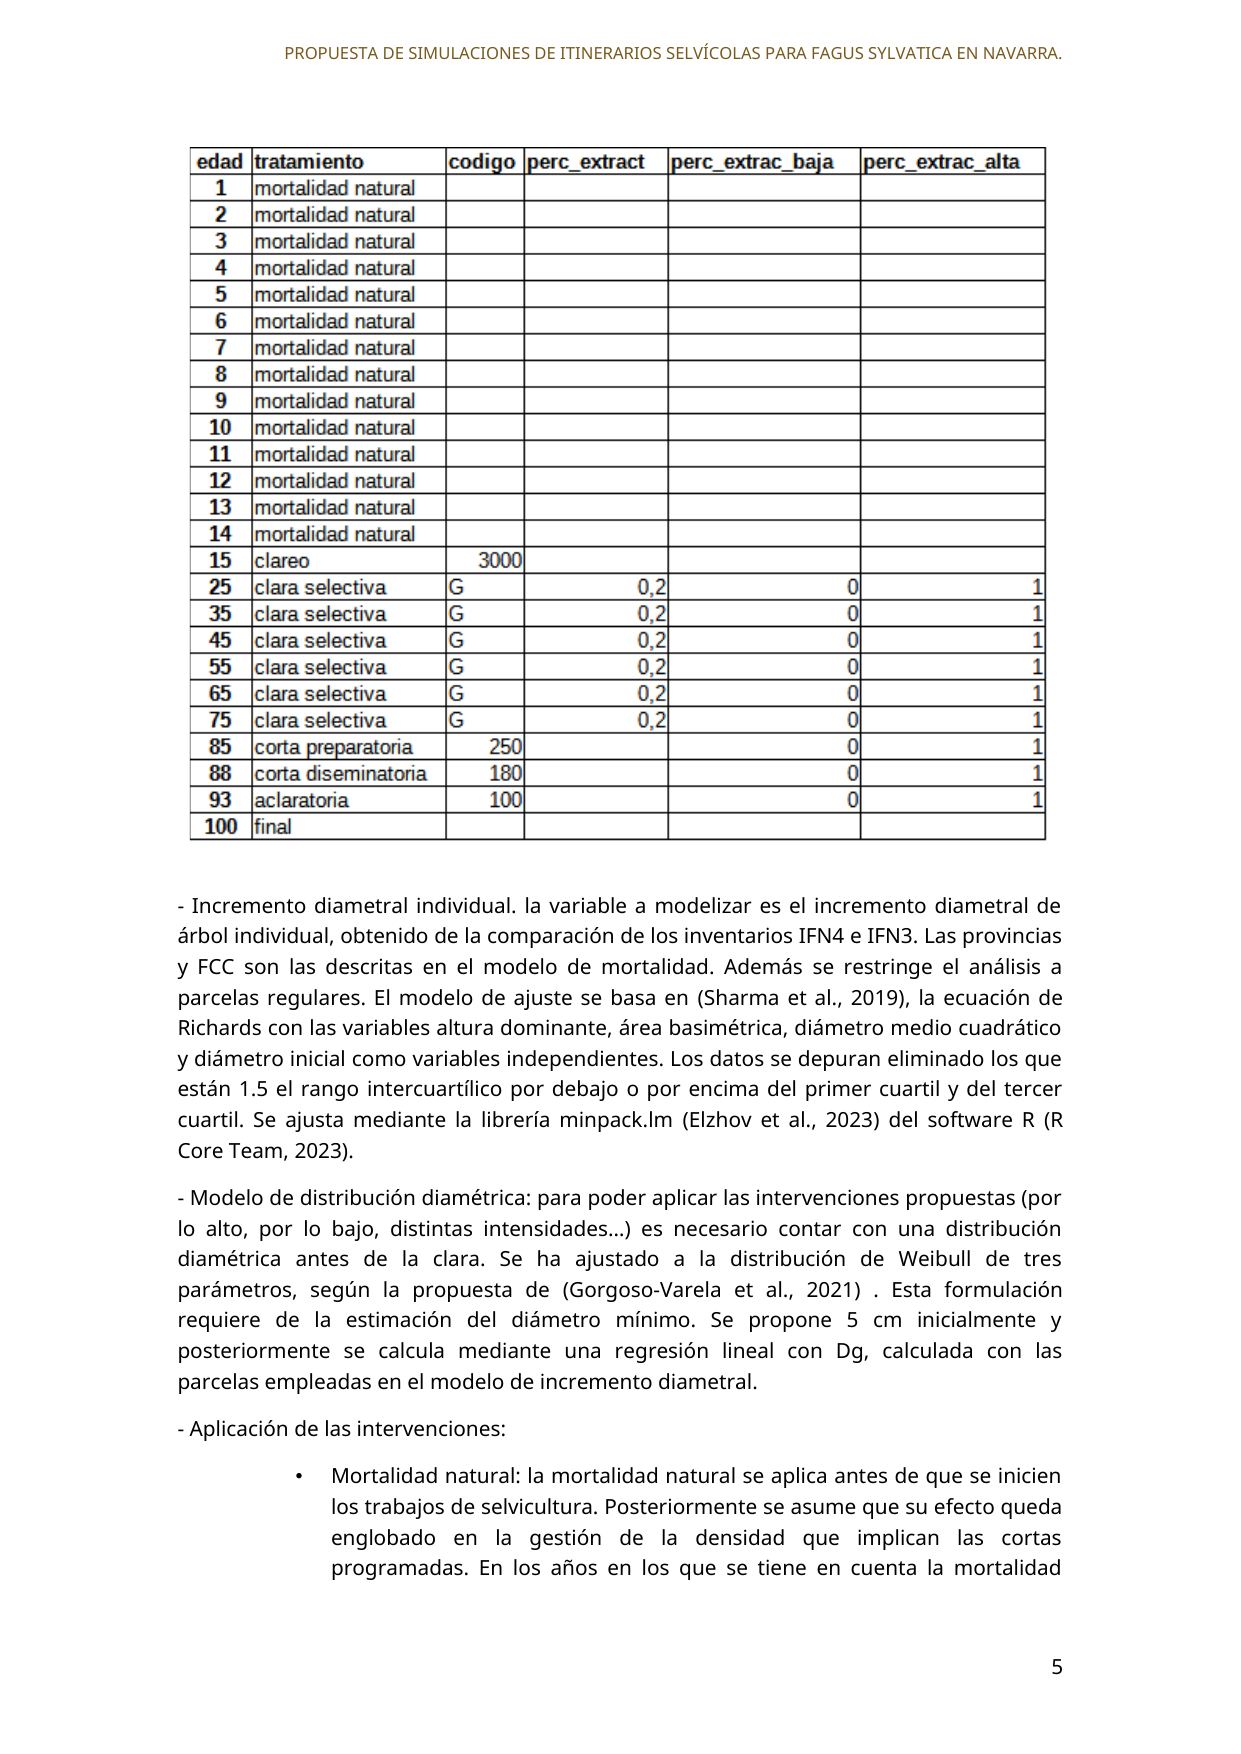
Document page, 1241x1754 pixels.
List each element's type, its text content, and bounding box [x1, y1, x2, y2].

text - Incremento diametral individual. la variable a modelizar es el incremento diametral de árbol individual, obtenido de la comparación de los inventarios IFN4 e IFN3. Las provincias y FCC son las descritas en el modelo de mortalidad. Además se restringe el análisis a parcelas regulares. El modelo de ajuste se basa en (Sharma et al., 2019), la ecuación de Richards con las variables altura dominante, área basimétrica, diámetro medio cuadrático y diámetro inicial como variables independientes. Los datos se depuran eliminado los que están 1.5 el rango intercuartílico por debajo o por encima del primer cuartil y del tercer cuartil. Se ajusta mediante la librería minpack.lm (Elzhov et al., 2023) del software R (R Core Team, 2023). [177, 891, 1063, 1164]
text - Modelo de distribución diamétrica: para poder aplicar las intervenciones propuestas (por lo alto, por lo bajo, distintas intensidades…) es necesario contar con una distribución diamétrica antes de la clara. Se ha ajustado a la distribución de Weibull de tres parámetros, según la propuesta de (Gorgoso-Varela et al., 2021) . Esta formulación requiere de la estimación del diámetro mínimo. Se propone 5 cm inicialmente y posteriormente se calcula mediante una regresión lineal con Dg, calculada con las parcelas empleadas en el modelo de incremento diametral. [177, 1183, 1063, 1395]
text - Aplicación de las intervenciones: [177, 1414, 1063, 1443]
picture [189, 147, 1051, 842]
list Mortalidad natural: la mortalidad natural se aplica antes de que se inicien los trabajos de selvicultura. Posteriormente se asume que su efecto queda englobado en la gestión de la densidad que implican las cortas programadas. En los años en los que se tiene en cuenta la mortalidad [295, 1461, 1063, 1582]
